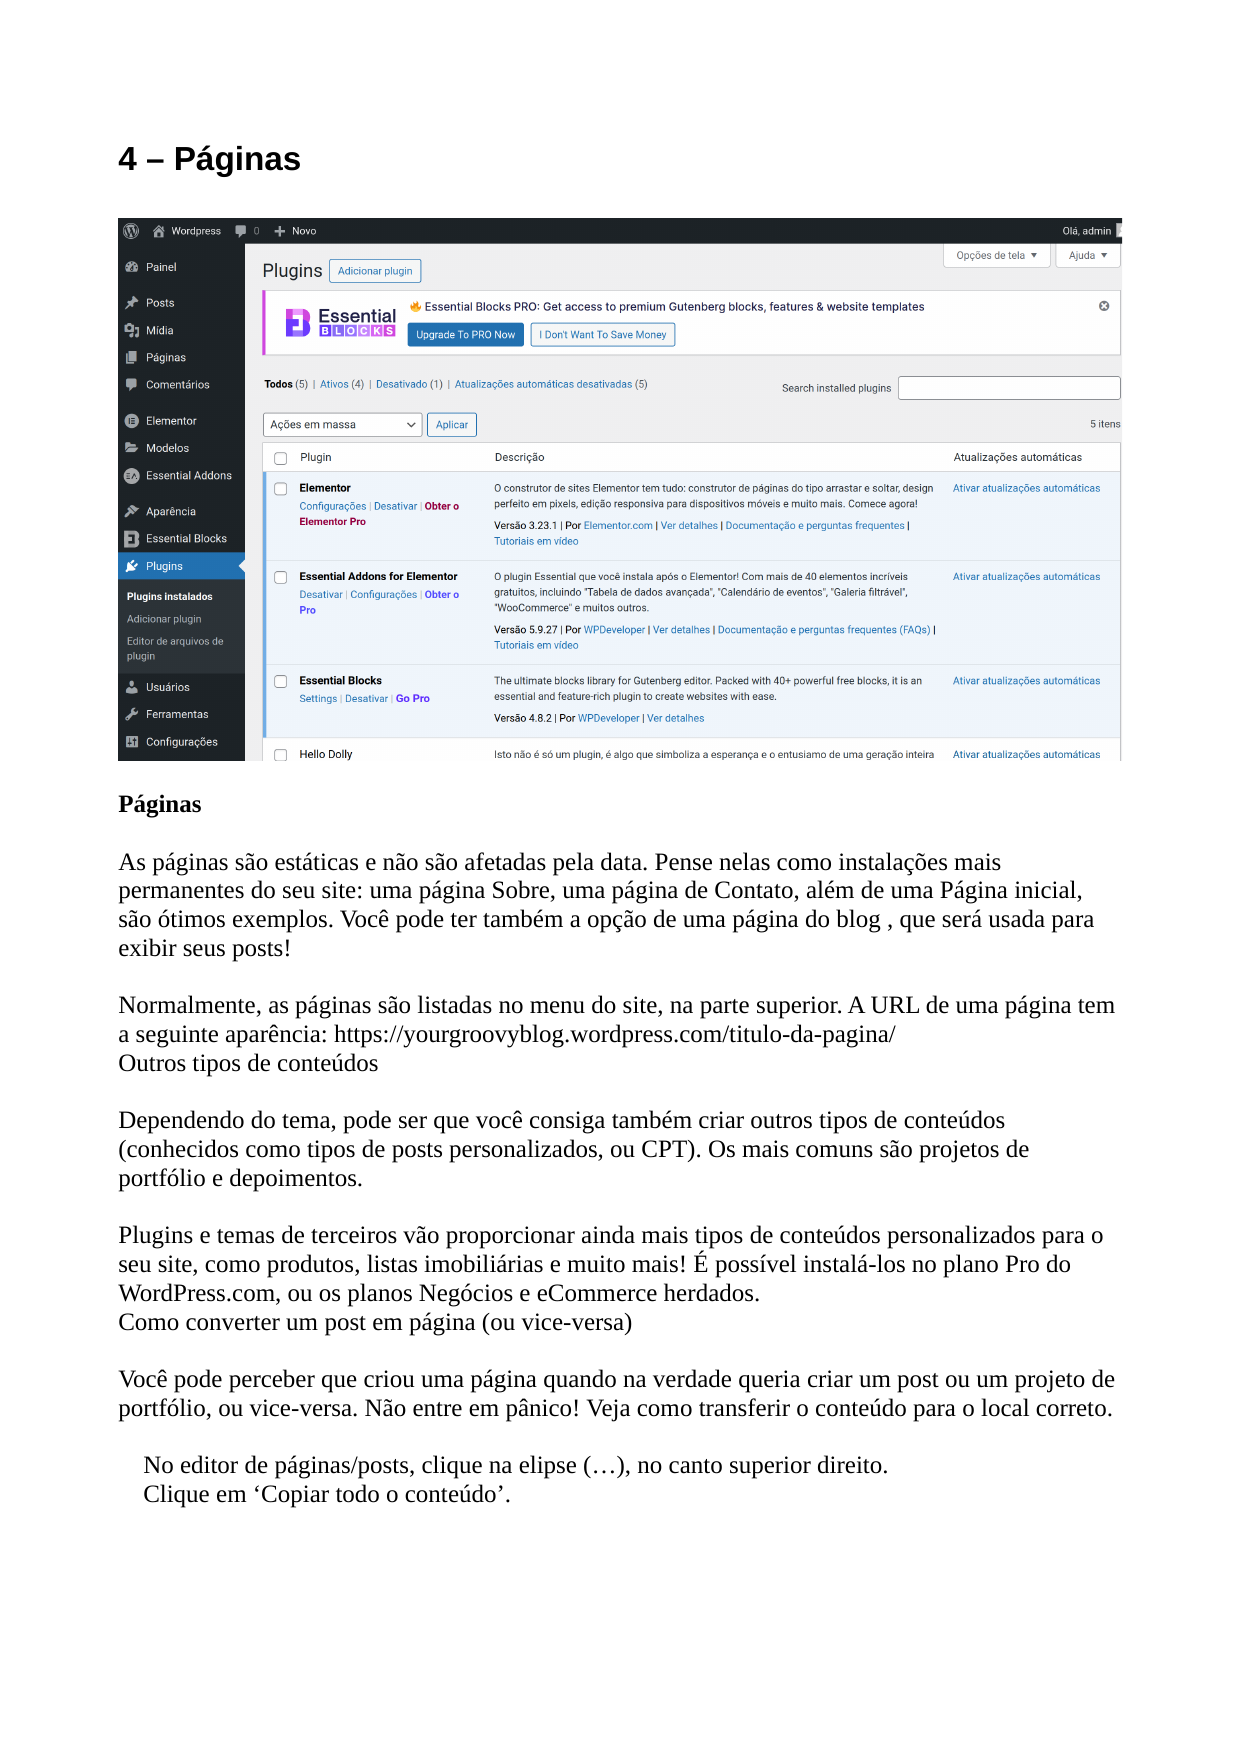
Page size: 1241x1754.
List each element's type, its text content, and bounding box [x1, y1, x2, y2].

text Plugins e temas de terceiros vão proporcionar ainda mais tipos de conteúdos personalizados para o seu site, como produtos, listas imobiliárias e muito mais! É possível instalá-los no plano Pro do WordPress.com, ou os planos Negócios e eCommerce herdados. [118, 1220, 1122, 1307]
text Normalmente, as páginas são listadas no menu do site, na parte superior. A URL de uma página tem a seguinte aparência: https://yourgroovyblog.wordpress.com/titulo-da-pagina/ [118, 990, 1122, 1048]
picture [118, 218, 1123, 761]
subtitle 4 – Páginas [118, 139, 1122, 177]
text Clique em ‘Copiar todo o conteúdo’. [118, 1479, 1122, 1508]
text Páginas [118, 789, 1122, 818]
text No editor de páginas/posts, clique na elipse (…), no canto superior direito. [118, 1450, 1122, 1479]
text As páginas são estáticas e não são afetadas pela data. Pense nelas como instalações mais permanentes do seu site: uma página Sobre, uma página de Contato, além de uma Página inicial, são ótimos exemplos. Você pode ter também a opção de uma página do blog , que será usada para exibir seus posts! [118, 847, 1122, 962]
text Você pode perceber que criou uma página quando na verdade queria criar um post ou um projeto de portfólio, ou vice-versa. Não entre em pânico! Veja como transferir o conteúdo para o local correto. [118, 1364, 1122, 1422]
text Outros tipos de conteúdos [118, 1048, 1122, 1077]
text Como converter um post em página (ou vice-versa) [118, 1307, 1122, 1335]
text Dependendo do tema, pode ser que você consiga também criar outros tipos de conteúdos (conhecidos como tipos de posts personalizados, ou CPT). Os mais comuns são projetos de portfólio e depoimentos. [118, 1105, 1122, 1192]
